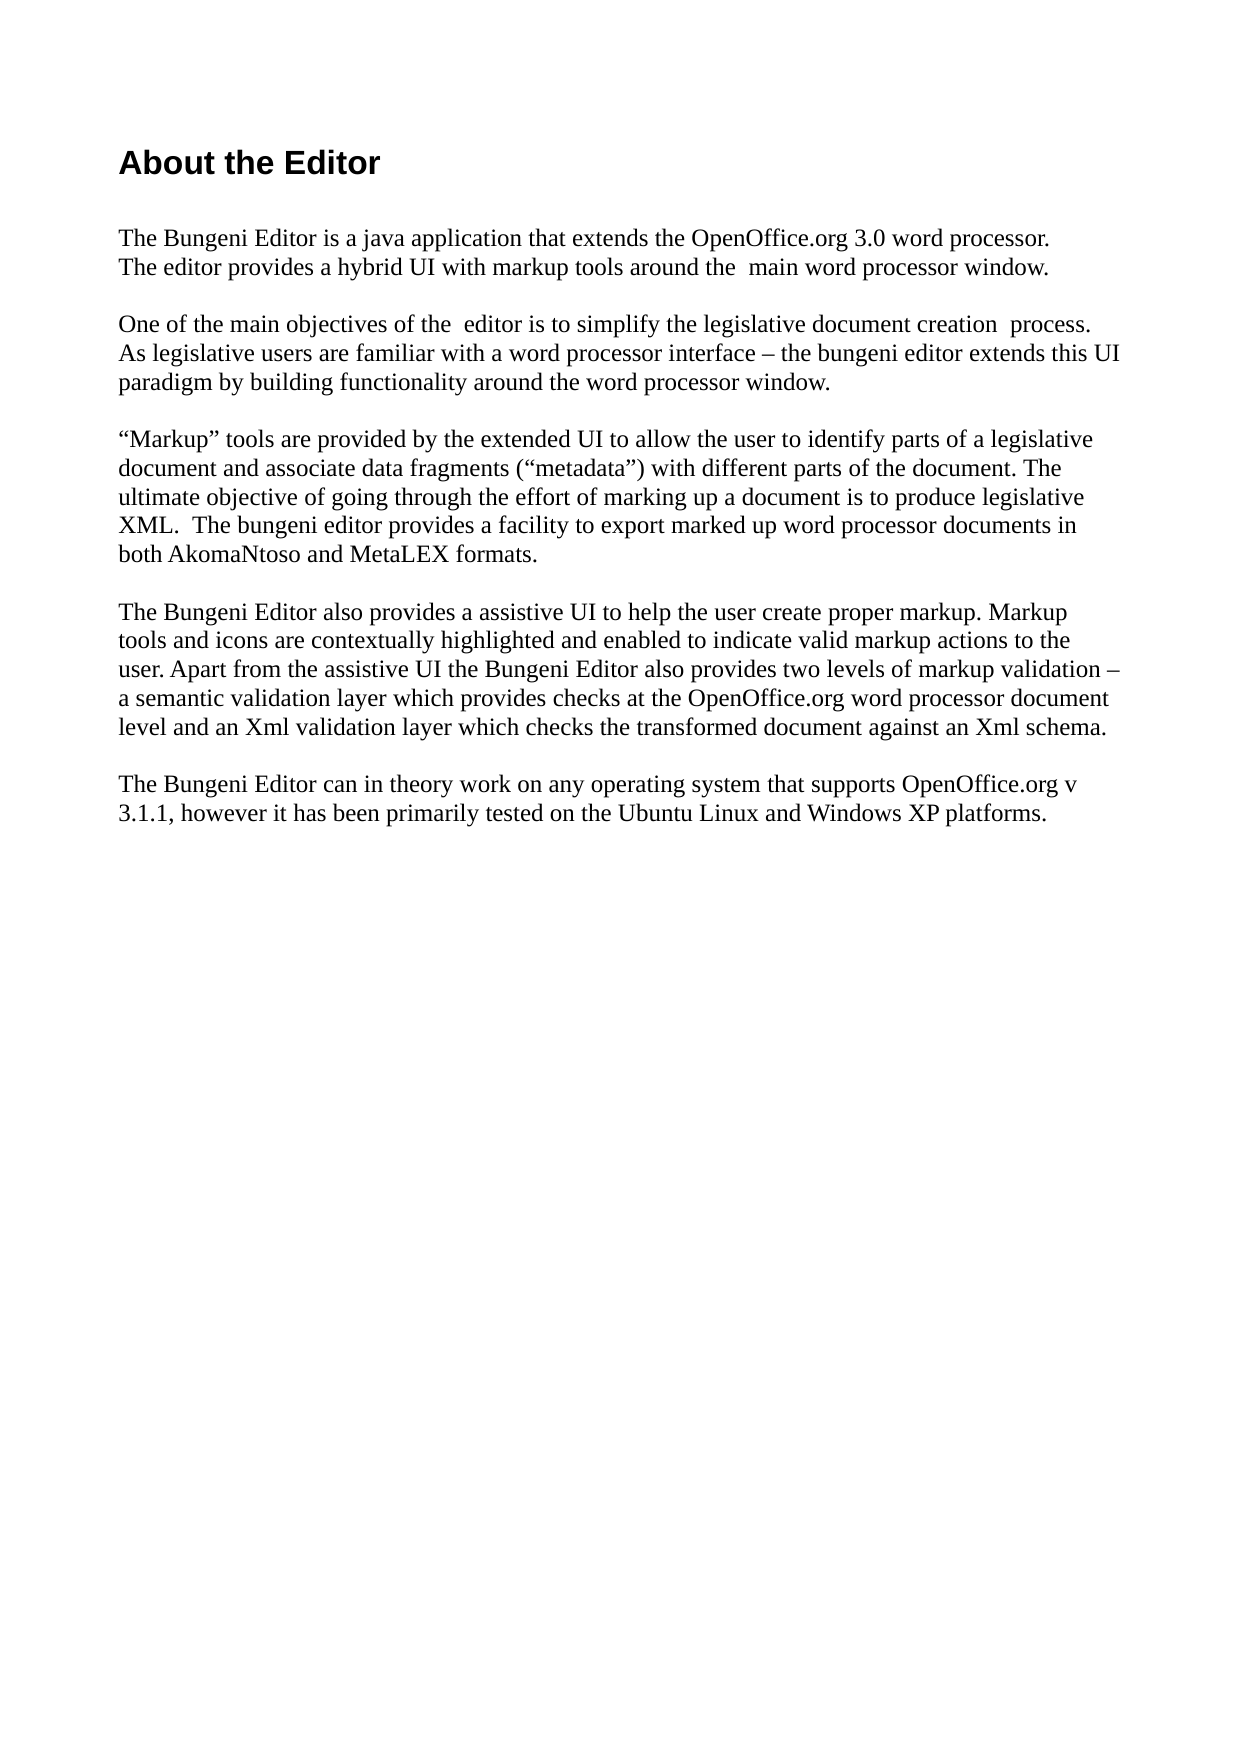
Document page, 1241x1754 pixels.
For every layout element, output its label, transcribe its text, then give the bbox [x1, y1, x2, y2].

text The Bungeni Editor can in theory work on any operating system that supports OpenOffice.org v 3.1.1, however it has been primarily tested on the Ubuntu Linux and Windows XP platforms. [118, 769, 1122, 827]
text One of the main objectives of the editor is to simplify the legislative document creation process. As legislative users are familiar with a word processor interface – the bungeni editor extends this UI paradigm by building functionality around the word processor window. [118, 309, 1122, 396]
text “Markup” tools are provided by the extended UI to allow the user to identify parts of a legislative document and associate data fragments (“metadata”) with different parts of the document. The ultimate objective of going through the effort of marking up a document is to produce legislative XML. The bungeni editor provides a facility to export marked up word processor documents in both AkomaNtoso and MetaLEX formats. [118, 424, 1122, 568]
text The Bungeni Editor also provides a assistive UI to help the user create proper markup. Markup tools and icons are contextually highlighted and enabled to indicate valid markup actions to the user. Apart from the assistive UI the Bungeni Editor also provides two levels of markup validation – a semantic validation layer which provides checks at the OpenOffice.org word processor document level and an Xml validation layer which checks the transformed document against an Xml schema. [118, 597, 1122, 741]
subtitle About the Editor [118, 143, 1122, 182]
text The editor provides a hybrid UI with markup tools around the main word processor window. [118, 252, 1122, 281]
text The Bungeni Editor is a java application that extends the OpenOffice.org 3.0 word processor. [118, 223, 1122, 252]
